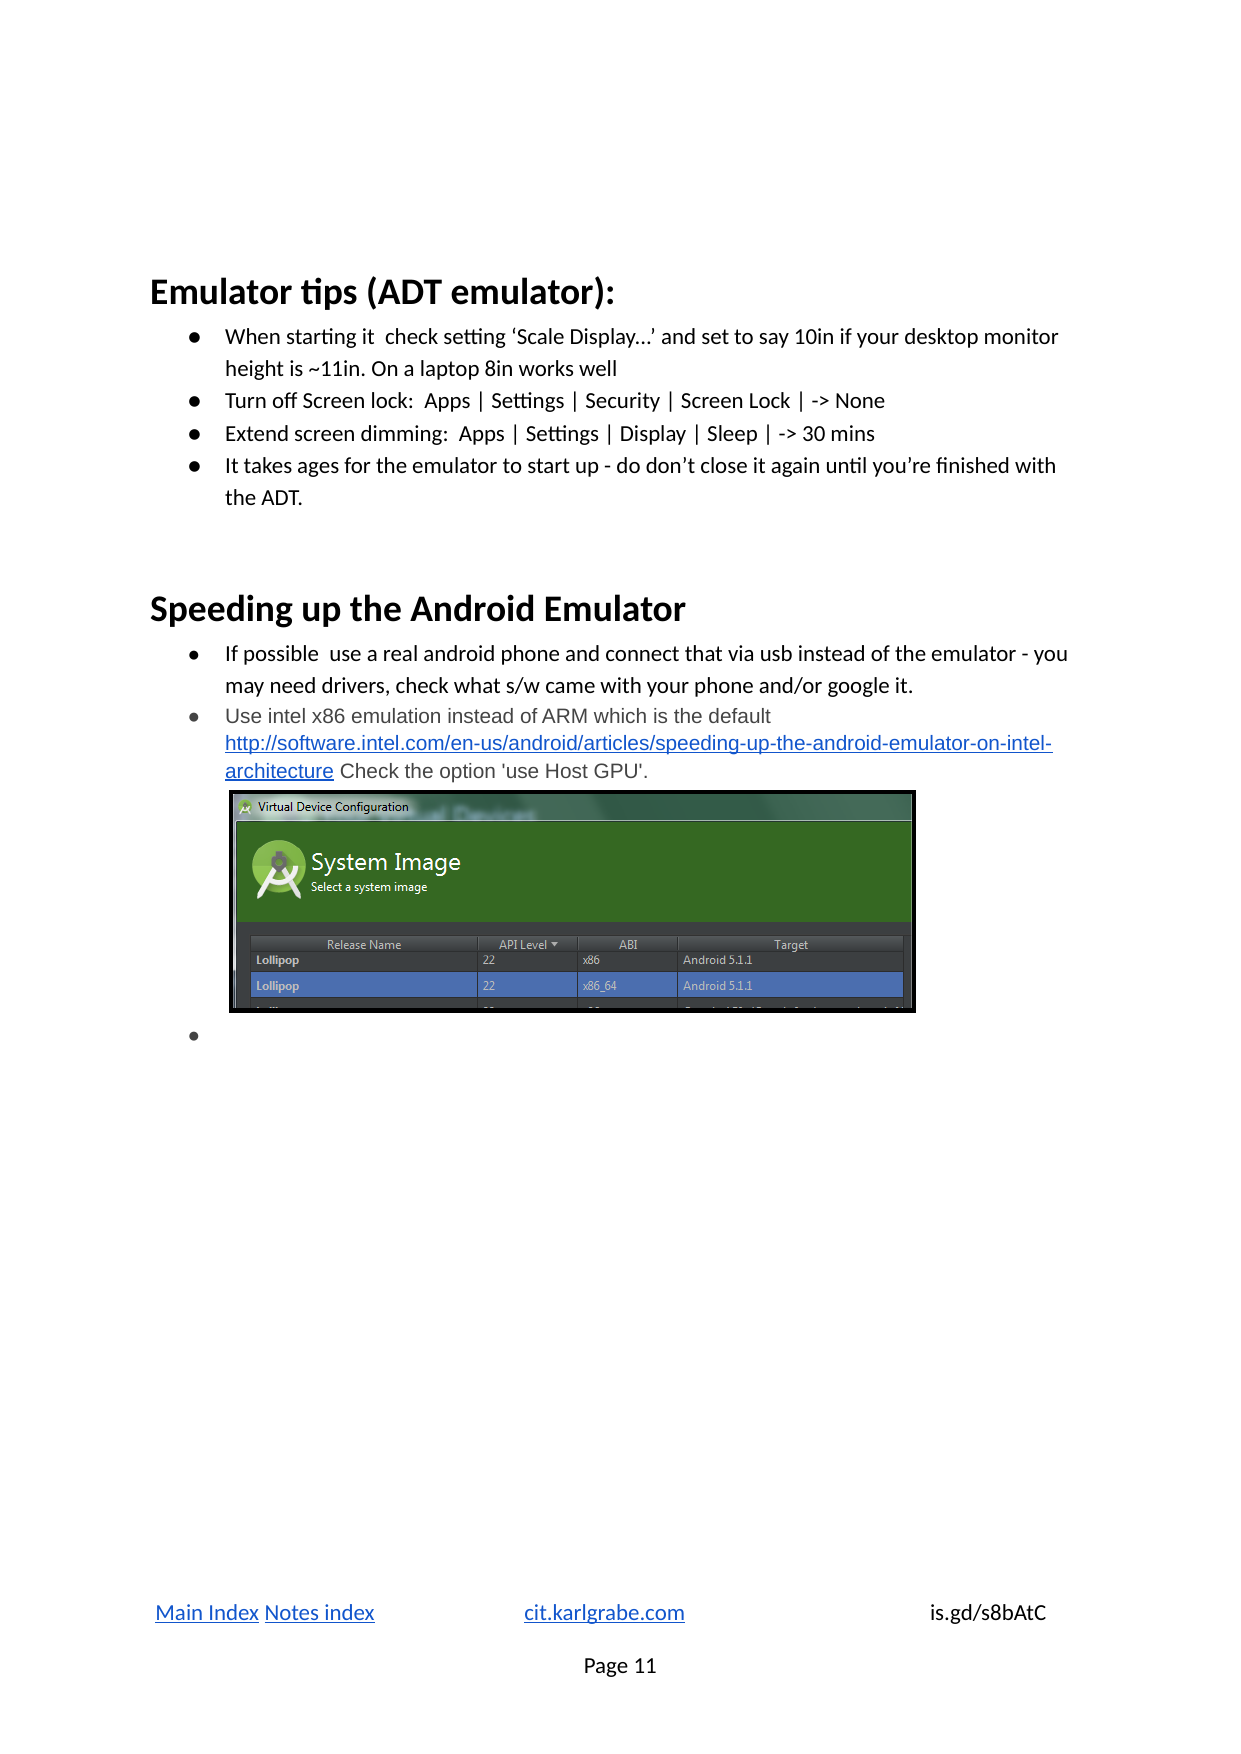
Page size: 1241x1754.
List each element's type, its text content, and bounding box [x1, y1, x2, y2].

list Use intel x86 emulation instead of ARM which is the default http://software.intel.com/en-us/android/articles/speeding-up-the-android-emulator-on-intel-architecture Check the option 'use Host GPU'. [187, 703, 1090, 1017]
subtitle Speeding up the Android Emulator [150, 585, 1090, 631]
list It takes ages for the emulator to start up - do don’t close it again until you’re finished with the ADT. [187, 451, 1090, 511]
list If possible use a real android phone and connect that via usb instead of the emulator - you may need drivers, check what s/w came with your phone and/or google it. [187, 639, 1090, 699]
list Extend screen dimming: Apps | Settings | Display | Sleep | -> 30 mins [187, 419, 1090, 447]
list Turn off Screen lock: Apps | Settings | Security | Screen Lock | -> None [187, 387, 1090, 414]
picture [233, 794, 912, 1008]
list When starting it check setting ‘Scale Display...’ and set to say 10in if your desktop monitor height is ~11in. On a laptop 8in works well [187, 322, 1090, 382]
subtitle Emulator tips (ADT emulator): [150, 268, 1090, 314]
